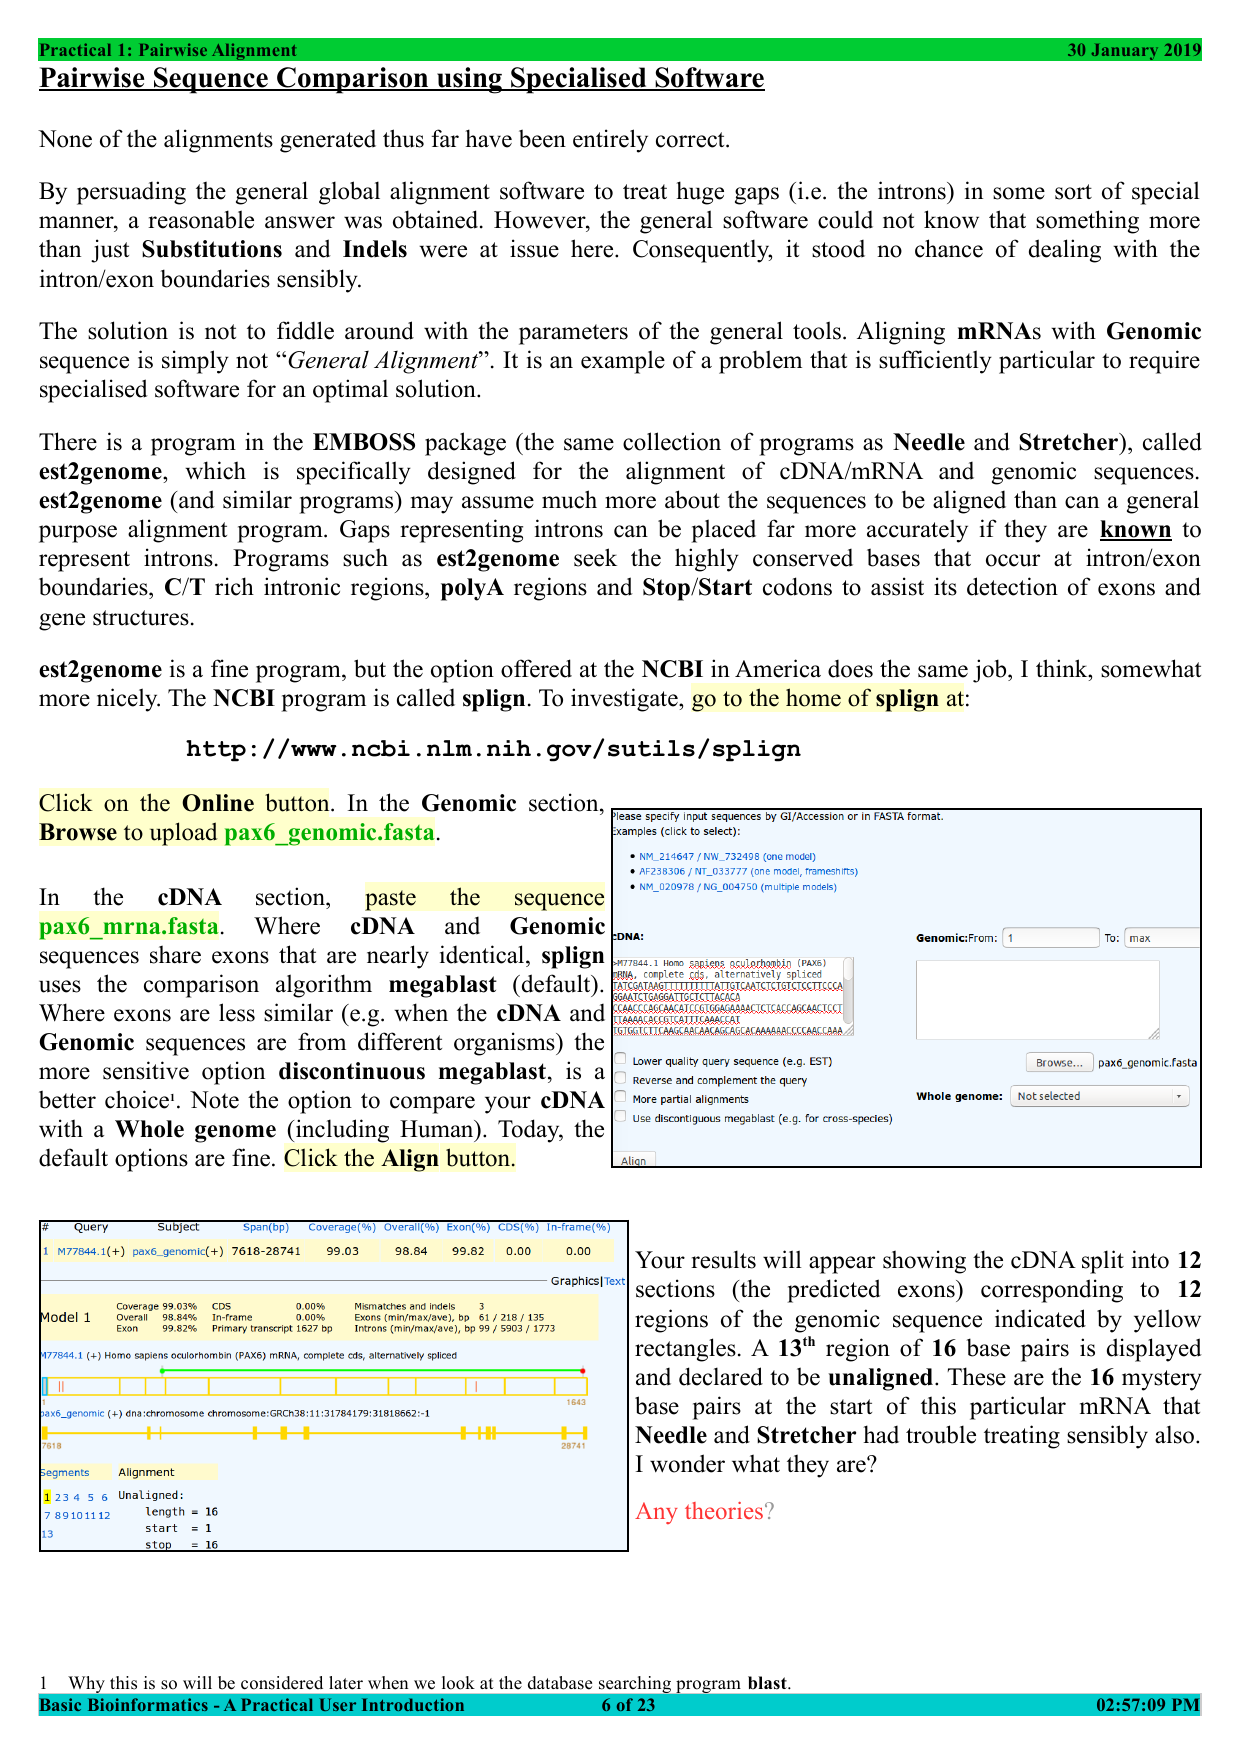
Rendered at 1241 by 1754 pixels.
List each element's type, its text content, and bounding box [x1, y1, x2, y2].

text The solution is not to fiddle around with the parameters of the general tools. Aligning mRNAs with Genomic sequence is simply not “General Alignment”. It is an example of a problem that is sufficiently particular to require specialised software for an optimal solution. [38, 316, 1202, 403]
text In the cDNA section, paste the sequence pax6_mrna.fasta. Where cDNA and Genomic sequences share exons that are nearly identical, splign uses the comparison algorithm megablast (default). Where exons are less similar (e.g. when the cDNA and Genomic sequences are from different organisms) the more sensitive option discontinuous megablast, is a better choice. Note the option to compare your cDNA with a Whole genome (including Human). Today, the default options are fine. Click the Align button. [38, 882, 1202, 1172]
text est2genome is a fine program, but the option offered at the NCBI in America does the same job, I think, somewhat more nicely. The NCBI program is called splign. To investigate, go to the home of splign at: [38, 654, 1202, 712]
text By persuading the general global alignment software to treat huge gaps (i.e. the introns) in some sort of special manner, a reasonable answer was obtained. However, the general software could not know that something more than just Substitutions and Indels were at issue here. Consequently, it stood no chance of dealing with the intron/exon boundaries sensibly. [38, 176, 1202, 292]
text None of the alignments generated thus far have been entirely correct. [38, 123, 1202, 153]
text There is a program in the EMBOSS package (the same collection of programs as Needle and Stretcher), called est2genome, which is specifically designed for the alignment of cDNA/mRNA and genomic sequences. est2genome (and similar programs) may assume much more about the sequences to be aligned than can a general purpose alignment program. Gaps representing introns can be placed far more accurately if they are known to represent introns. Programs such as est2genome seek the highly conserved bases that occur at intron/exon boundaries, C/T rich intronic regions, polyA regions and Stop/Start codons to assist its detection of exons and gene structures. [38, 427, 1202, 630]
picture [613, 810, 1200, 1166]
text Pairwise Sequence Comparison using Specialised Software [38, 61, 1202, 94]
picture [41, 1222, 627, 1550]
text Why this is so will be considered later when we look at the database searching program blast. [38, 1671, 1202, 1693]
text http://www.ncbi.nlm.nih.gov/sutils/splign [38, 736, 1202, 764]
text Any theories? [629, 1496, 1202, 1524]
text Click on the Online button. In the Genomic section, Browse to upload pax6_genomic.fasta. [38, 788, 1202, 846]
text Your results will appear showing the cDNA split into 12 sections (the predicted exons) corresponding to 12 regions of the genomic sequence indicated by yellow rectangles. A 13th region of 16 base pairs is displayed and declared to be unaligned. These are the 16 mystery base pairs at the start of this particular mRNA that Needle and Stretcher had trouble treating sensibly also. I wonder what they are? [629, 1245, 1202, 1478]
